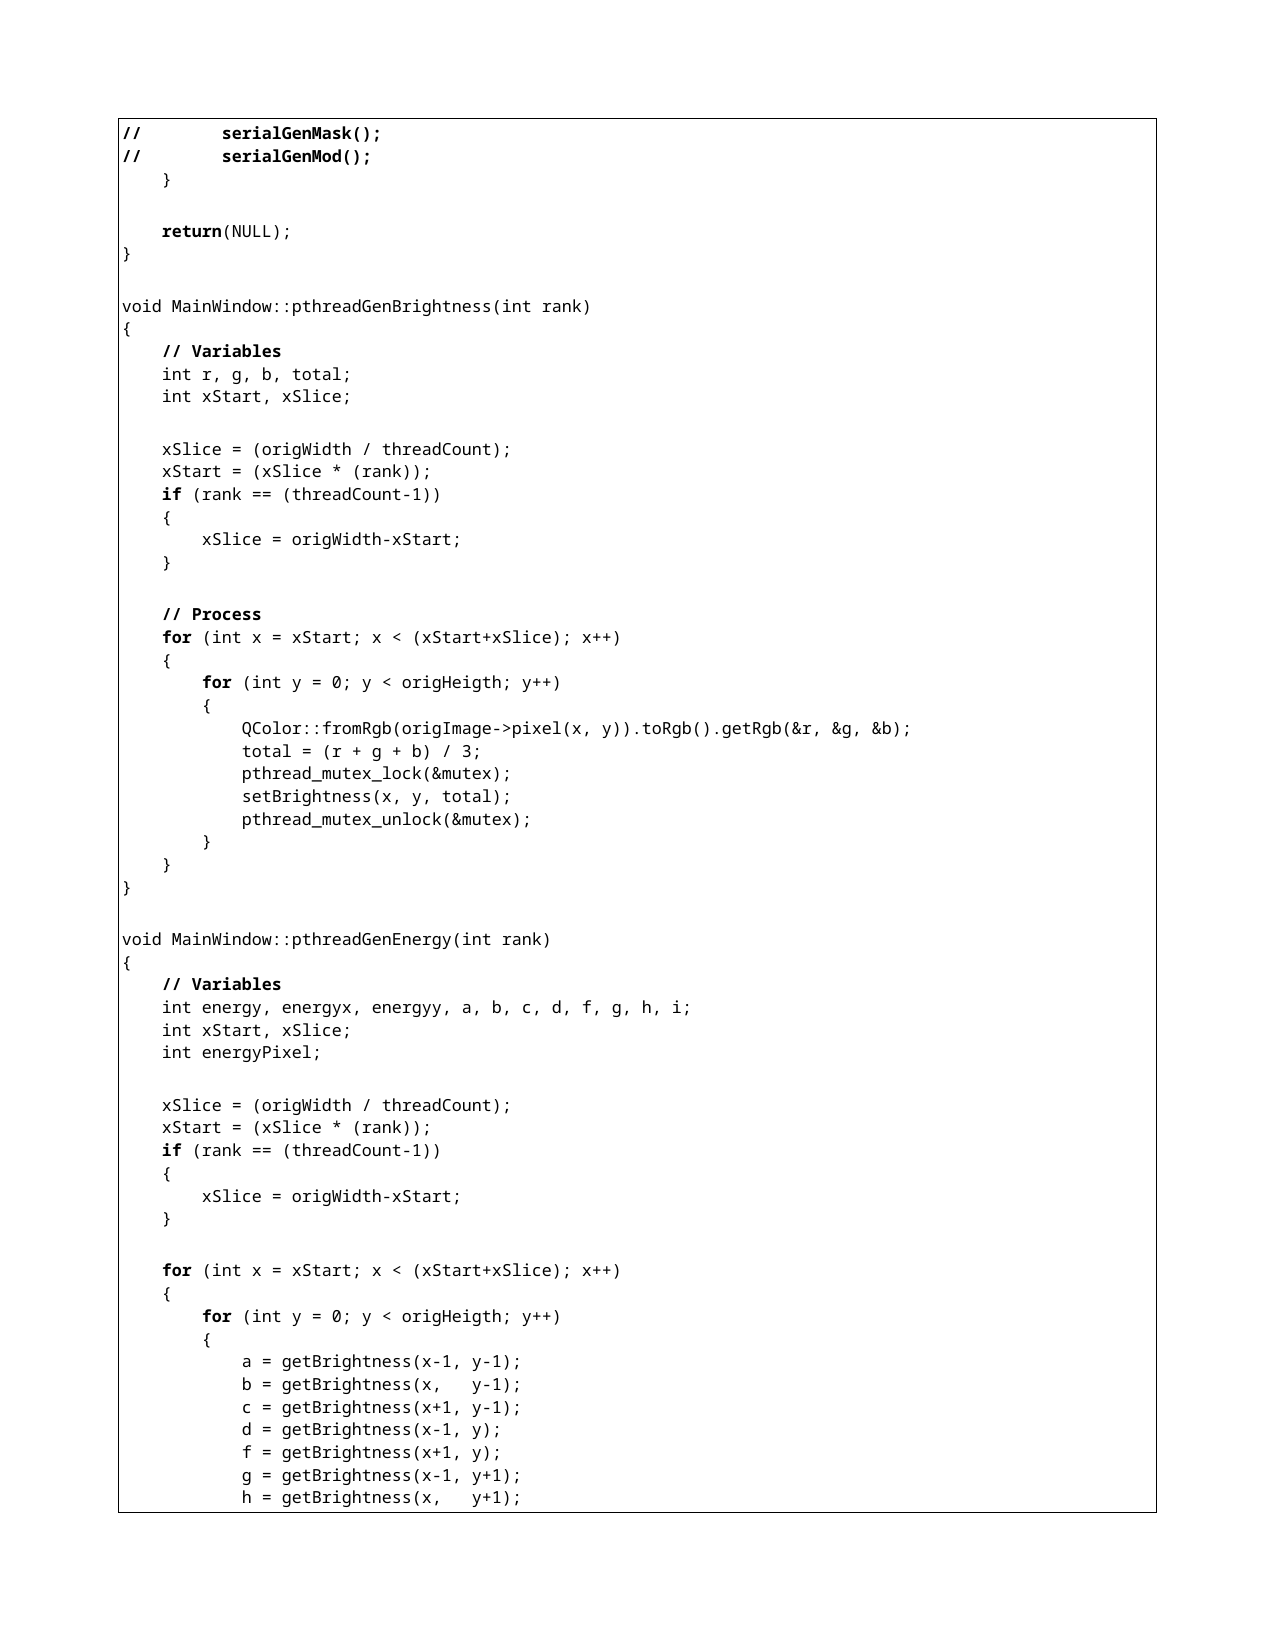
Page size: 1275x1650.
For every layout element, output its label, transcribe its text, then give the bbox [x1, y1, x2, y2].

text } [119, 163, 1156, 190]
text } [119, 547, 1156, 573]
text pthread_mutex_unlock(&mutex); [119, 804, 1156, 826]
text xStart = (xSlice * (rank)); [119, 456, 1156, 479]
text // Variables [119, 336, 1156, 359]
text xSlice = origWidth-xStart; [119, 524, 1156, 547]
text for (int y = 0; y < origHeigth; y++) [119, 1301, 1156, 1324]
text return(NULL); [119, 216, 1156, 238]
text QColor::fromRgb(origImage->pixel(x, y)).toRgb().getRgb(&r, &g, &b); [119, 713, 1156, 736]
text // serialGenMod(); [119, 141, 1156, 163]
text xSlice = origWidth-xStart; [119, 1181, 1156, 1203]
text int r, g, b, total; [119, 359, 1156, 381]
text int xStart, xSlice; [119, 381, 1156, 408]
text xStart = (xSlice * (rank)); [119, 1112, 1156, 1135]
text a = getBrightness(x-1, y-1); [119, 1346, 1156, 1369]
text { [119, 690, 1156, 713]
text void MainWindow::pthreadGenBrightness(int rank) [119, 291, 1156, 313]
text c = getBrightness(x+1, y-1); [119, 1392, 1156, 1414]
text { [119, 947, 1156, 969]
text pthread_mutex_lock(&mutex); [119, 758, 1156, 781]
text } [119, 1203, 1156, 1229]
text f = getBrightness(x+1, y); [119, 1437, 1156, 1460]
text h = getBrightness(x, y+1); [119, 1483, 1156, 1512]
text { [119, 313, 1156, 336]
text xSlice = (origWidth / threadCount); [119, 434, 1156, 456]
text // Process [119, 599, 1156, 622]
text int xStart, xSlice; [119, 1015, 1156, 1038]
text // Variables [119, 969, 1156, 992]
text if (rank == (threadCount-1)) [119, 1135, 1156, 1158]
text } [119, 238, 1156, 265]
text { [119, 1278, 1156, 1301]
text if (rank == (threadCount-1)) [119, 479, 1156, 502]
text for (int y = 0; y < origHeigth; y++) [119, 667, 1156, 690]
text setBrightness(x, y, total); [119, 781, 1156, 804]
text total = (r + g + b) / 3; [119, 736, 1156, 758]
text g = getBrightness(x-1, y+1); [119, 1460, 1156, 1483]
text { [119, 645, 1156, 667]
text } [119, 849, 1156, 872]
text } [119, 826, 1156, 849]
text { [119, 1324, 1156, 1346]
text int energyPixel; [119, 1038, 1156, 1064]
text // serialGenMask(); [119, 119, 1156, 141]
text b = getBrightness(x, y-1); [119, 1369, 1156, 1392]
text void MainWindow::pthreadGenEnergy(int rank) [119, 924, 1156, 947]
text } [119, 872, 1156, 898]
text d = getBrightness(x-1, y); [119, 1414, 1156, 1437]
text { [119, 1158, 1156, 1181]
text { [119, 502, 1156, 524]
text for (int x = xStart; x < (xStart+xSlice); x++) [119, 622, 1156, 645]
text xSlice = (origWidth / threadCount); [119, 1090, 1156, 1112]
text int energy, energyx, energyy, a, b, c, d, f, g, h, i; [119, 992, 1156, 1015]
text for (int x = xStart; x < (xStart+xSlice); x++) [119, 1256, 1156, 1278]
